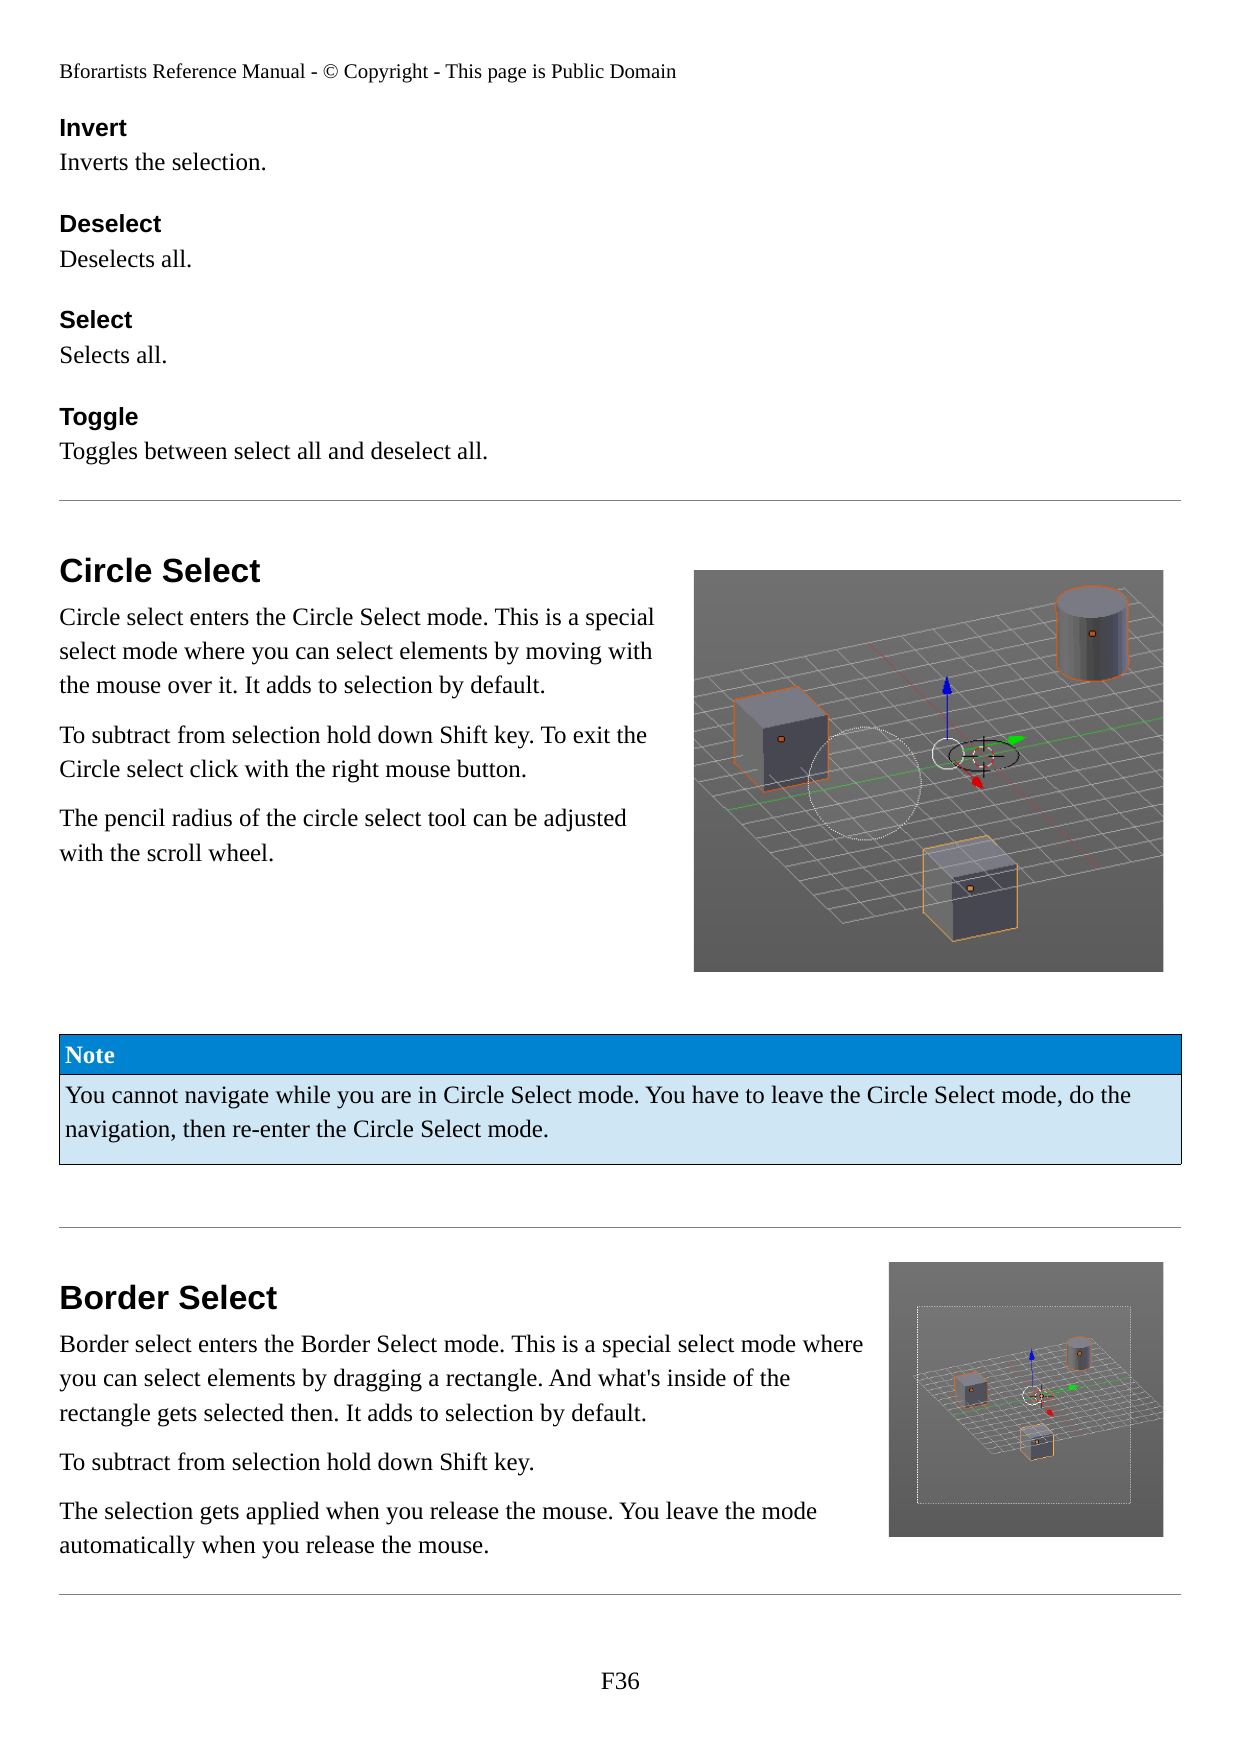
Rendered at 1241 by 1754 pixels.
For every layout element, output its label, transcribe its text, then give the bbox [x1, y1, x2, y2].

subtitle Invert [59, 113, 1181, 141]
text Selects all. [59, 340, 1181, 369]
text To subtract from selection hold down Shift key. [59, 1447, 888, 1476]
subtitle Deselect [59, 209, 1181, 237]
text Toggles between select all and deselect all. [59, 436, 1181, 465]
text The pencil radius of the circle select tool can be adjusted with the scroll wheel. [59, 803, 693, 866]
table_cell You cannot navigate while you are in Circle Select mode. You have to leave the Circle Select mode, do the navigation, then re-enter the Circle Select mode. [60, 1075, 1181, 1164]
subtitle Circle Select [59, 551, 1181, 589]
text Inverts the selection. [59, 147, 1181, 176]
picture [888, 1262, 1164, 1537]
text Border select enters the Border Select mode. This is a special select mode where you can select elements by dragging a rectangle. And what's inside of the rectangle gets selected then. It adds to selection by default. [59, 1329, 888, 1427]
text Circle select enters the Circle Select mode. This is a special select mode where you can select elements by moving with the mouse over it. It adds to selection by default. [59, 602, 693, 699]
table_header Note [60, 1035, 1181, 1074]
text The selection gets applied when you release the mouse. You leave the mode automatically when you release the mouse. [59, 1496, 1181, 1559]
subtitle Toggle [59, 402, 1181, 430]
subtitle Border Select [59, 1278, 888, 1316]
subtitle [1164, 1278, 1181, 1316]
picture [693, 570, 1164, 972]
subtitle Select [59, 305, 1181, 334]
text Deselects all. [59, 244, 1181, 272]
text To subtract from selection hold down Shift key. To exit the Circle select click with the right mouse button. [59, 720, 693, 783]
